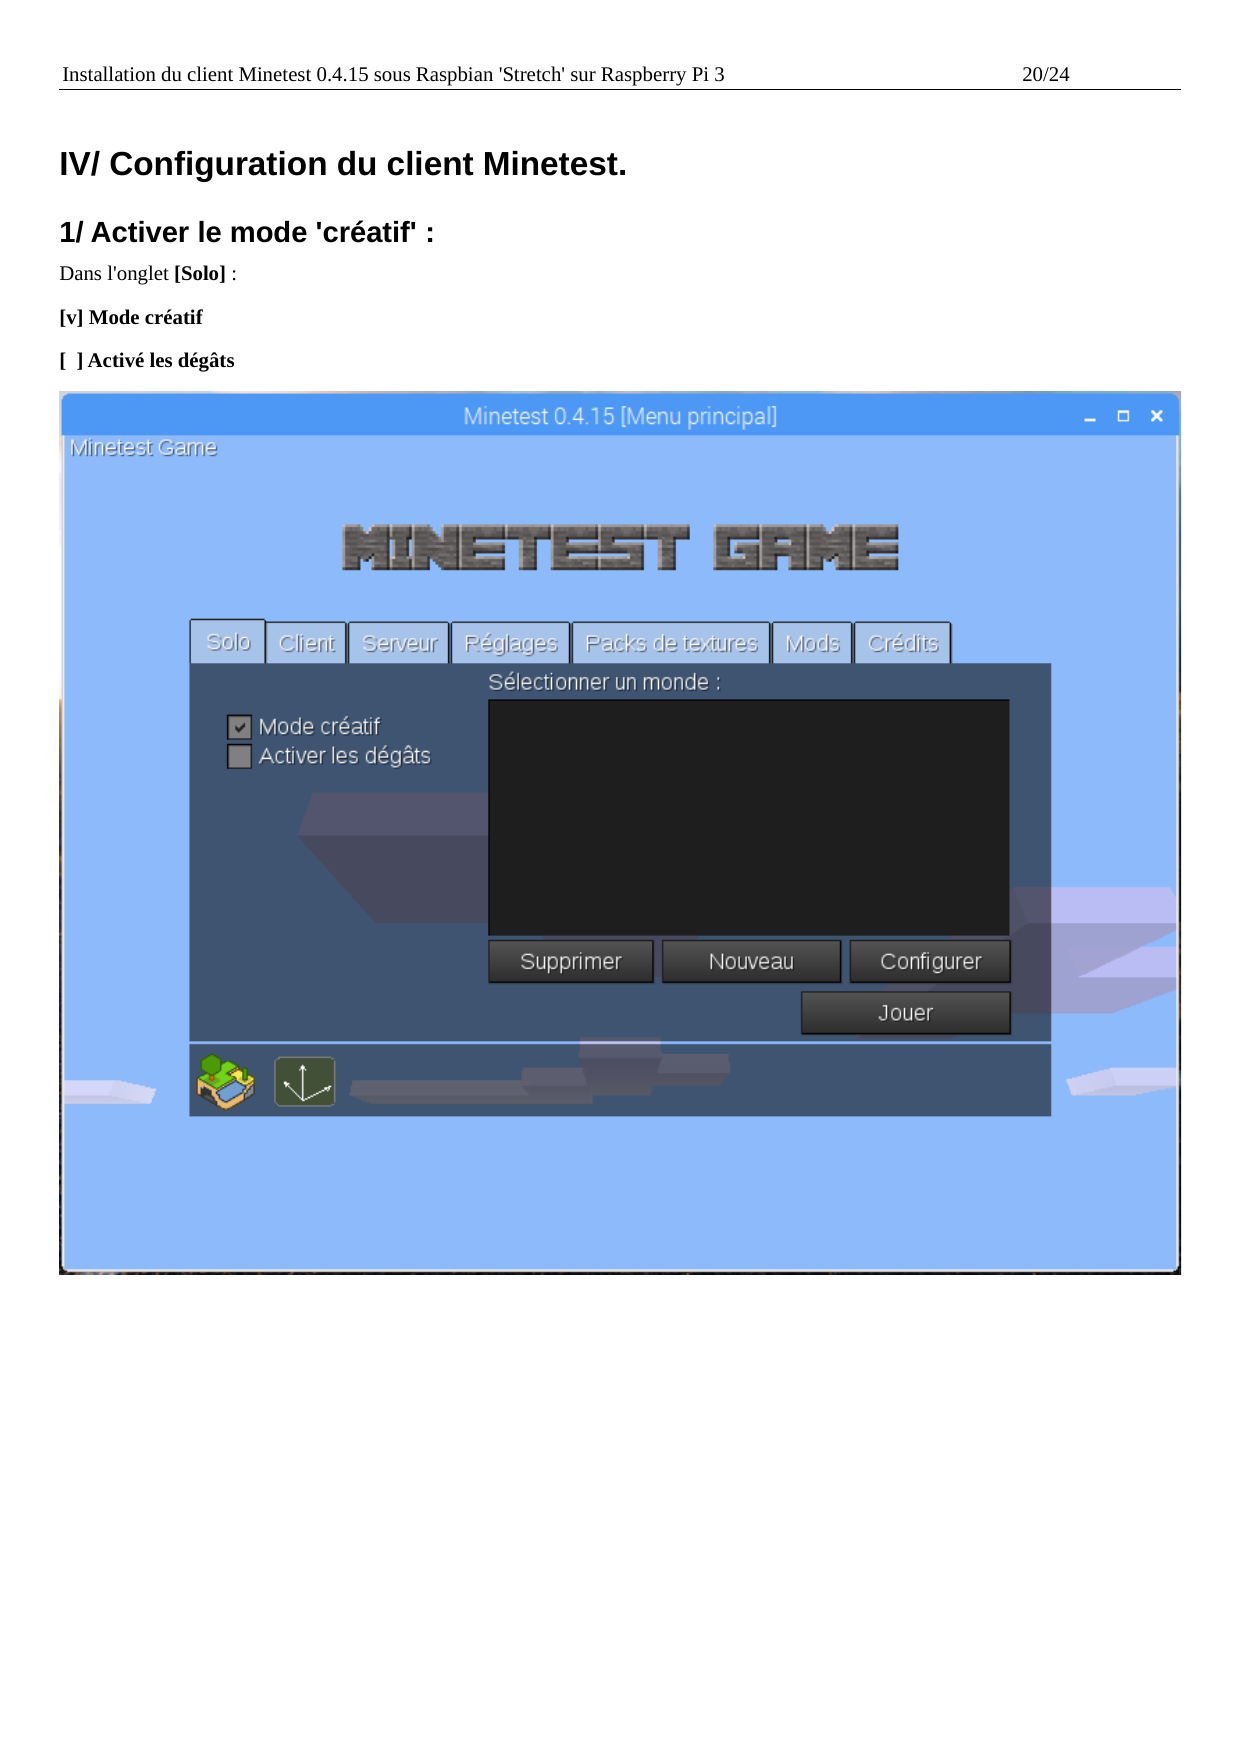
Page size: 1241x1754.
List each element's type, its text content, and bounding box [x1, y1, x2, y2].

subtitle IV/ Configuration du client Minetest. [59, 143, 1181, 182]
subtitle 1/ Activer le mode 'créatif' : [59, 215, 1181, 249]
text [v] Mode créatif [59, 305, 1181, 329]
text [ ] Activé les dégâts [59, 348, 1181, 372]
text Dans l'onglet [Solo] : [59, 261, 1181, 285]
picture [59, 391, 1182, 1275]
